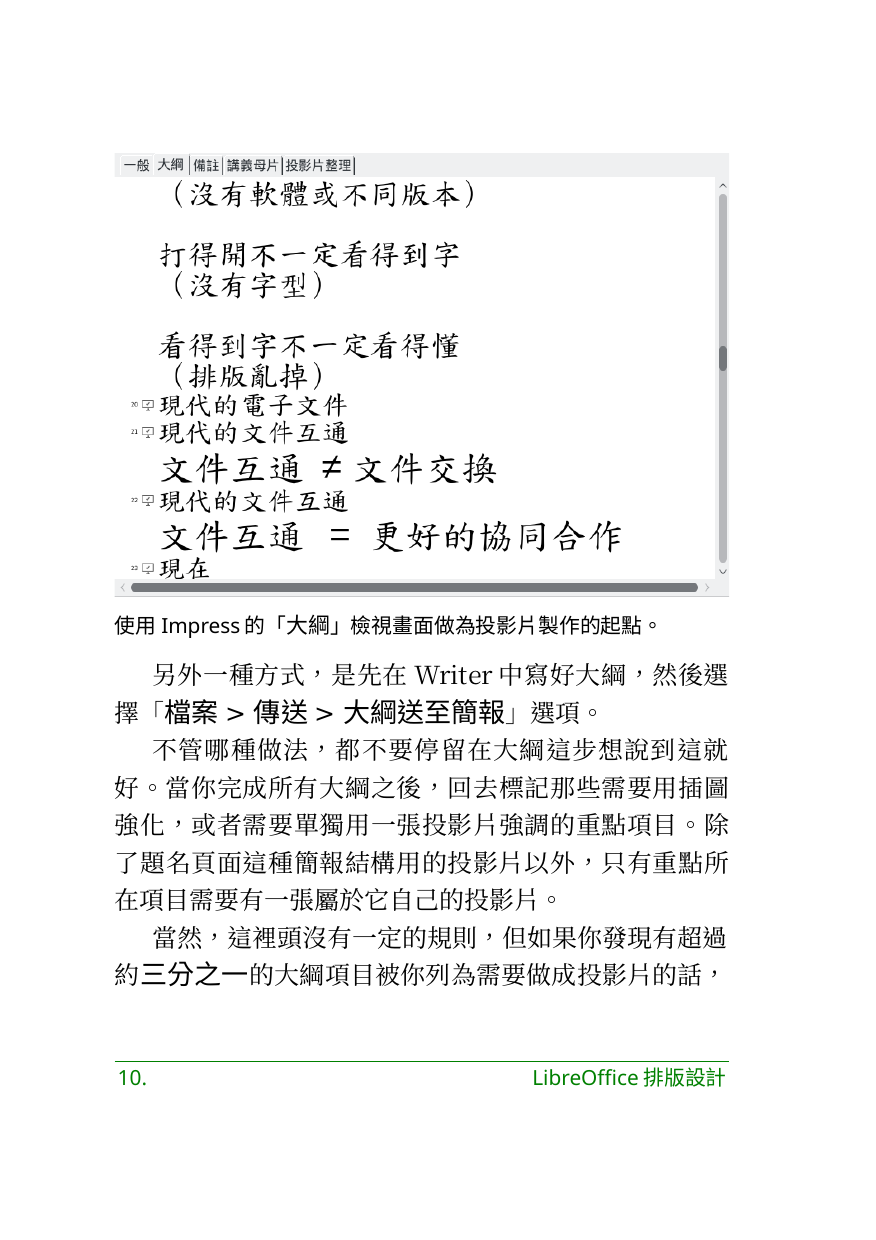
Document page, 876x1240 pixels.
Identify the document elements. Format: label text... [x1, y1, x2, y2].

table_header [115, 146, 729, 153]
table_header [115, 597, 729, 604]
text 當然，這裡頭沒有一定的規則，但如果你發現有超過約三分之一的大綱項目被你列為需要做成投影片的話， [114, 917, 729, 992]
table_cell 使用 Impress的「大綱」檢視畫面做為投影片製作的起點。 [115, 604, 729, 639]
text 另外一種方式，是先在Writer中寫好大綱，然後選擇「檔案 > 傳送 > 大綱送至簡報」選項。 [114, 655, 729, 730]
picture [114, 153, 730, 597]
text 不管哪種做法，都不要停留在大綱這步想說到這就好。當你完成所有大綱之後，回去標記那些需要用插圖強化，或者需要單獨用一張投影片強調的重點項目。除了題名頁面這種簡報結構用的投影片以外，只有重點所在項目需要有一張屬於它自己的投影片。 [114, 730, 729, 917]
